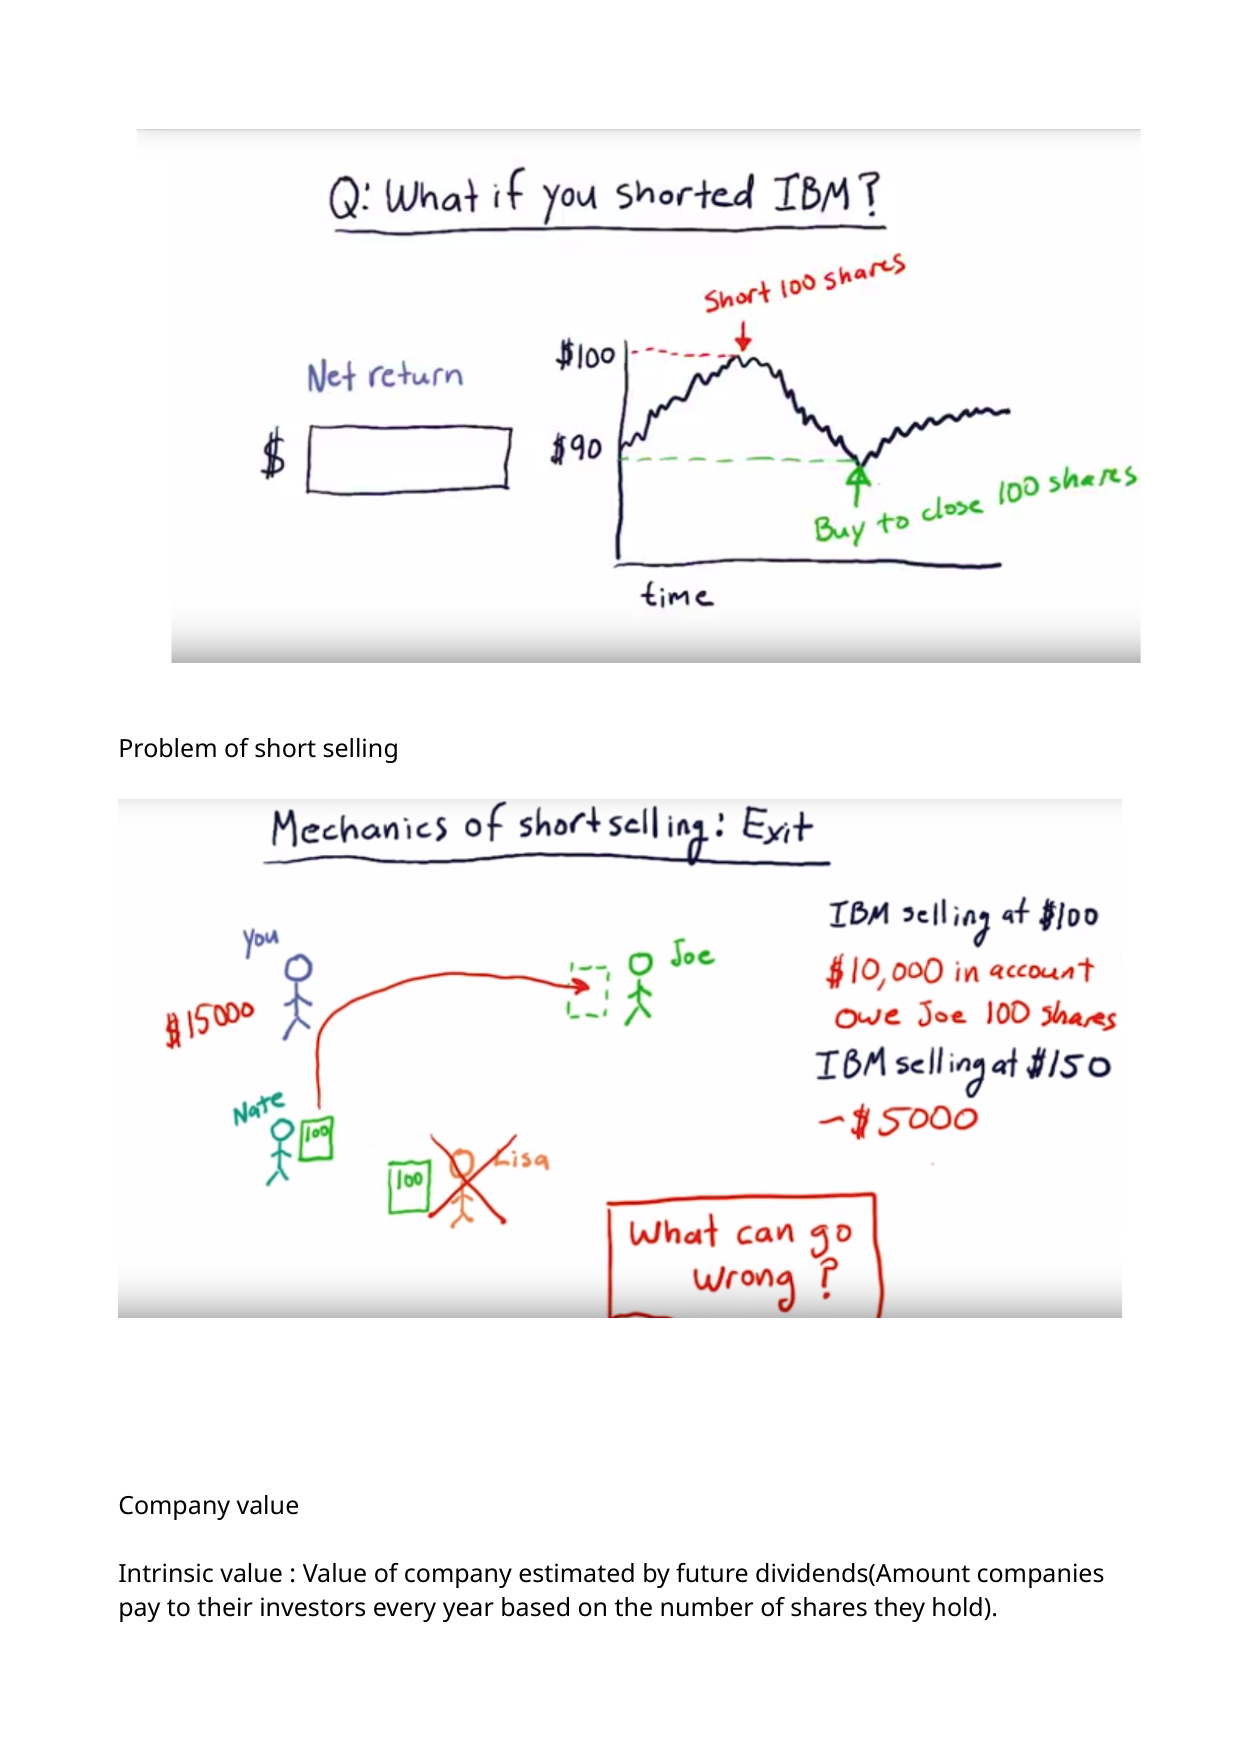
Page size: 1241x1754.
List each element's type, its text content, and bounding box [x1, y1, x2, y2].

text Intrinsic value : Value of company estimated by future dividends(Amount companies pay to their investors every year based on the number of shares they hold). [118, 1556, 1122, 1624]
picture [118, 799, 1123, 1318]
picture [136, 129, 1141, 663]
text Problem of short selling [118, 731, 1122, 765]
text Company value [118, 1487, 1122, 1522]
